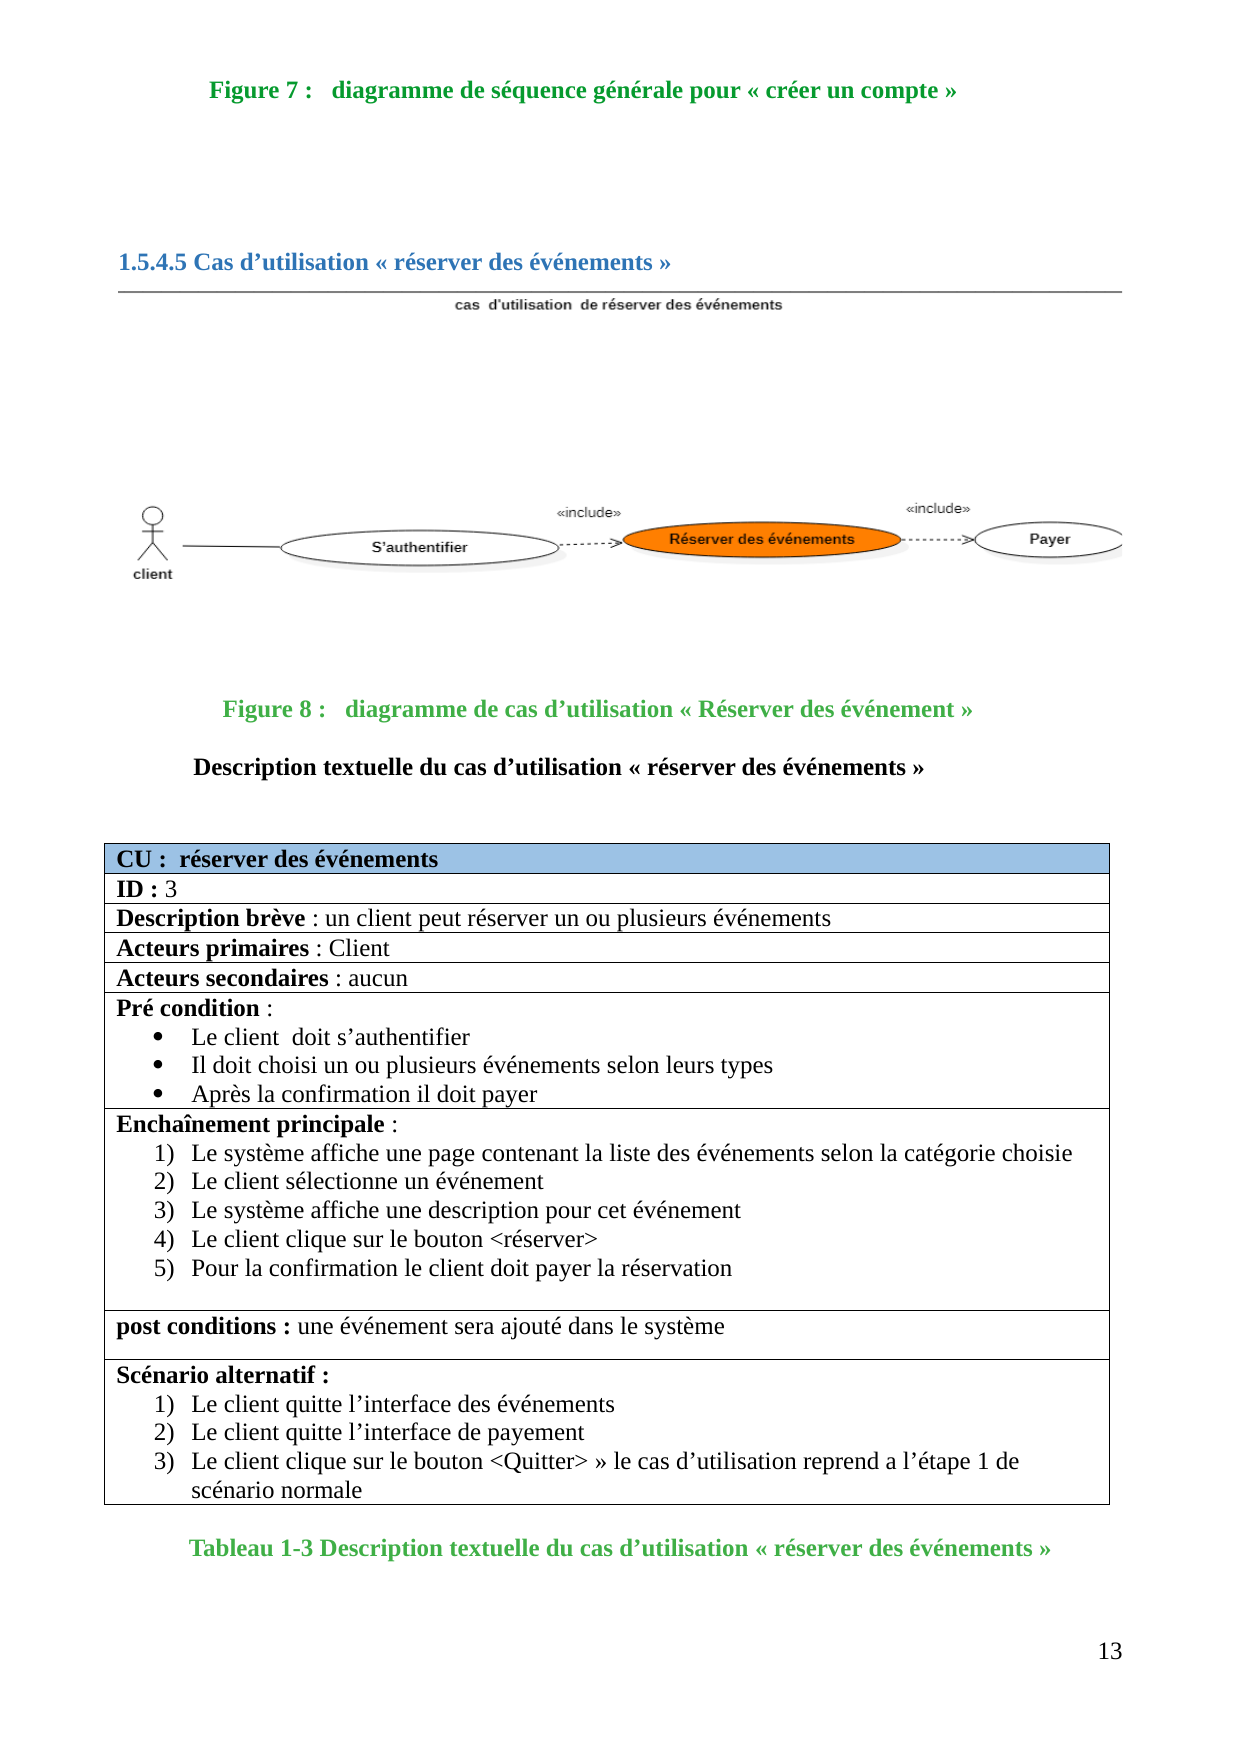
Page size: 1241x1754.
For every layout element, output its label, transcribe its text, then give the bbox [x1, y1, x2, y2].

table_cell Scénario alternatif : Le client quitte l’interface des événements Le client quitte l’interface de payement Le client clique sur le bouton <Quitter> » le cas d’utilisation reprend a l’étape 1 de scénario normale [105, 1360, 1109, 1504]
table_header CU : réserver des événements [105, 844, 1109, 873]
text [118, 276, 1078, 291]
text Figure 8 : diagramme de cas d’utilisation « Réserver des événement » [118, 695, 1078, 723]
list Description textuelle du cas d’utilisation « réserver des événements » [193, 752, 1122, 781]
table_cell Acteurs primaires : Client [105, 933, 1109, 962]
table_cell Description brève : un client peut réserver un ou plusieurs événements [105, 904, 1109, 932]
text Tableau 1-3 Description textuelle du cas d’utilisation « réserver des événements » [118, 1533, 1122, 1562]
table_cell Enchaînement principale : Le système affiche une page contenant la liste des événements selon la catégorie choisie Le client sélectionne un événement Le système affiche une description pour cet événement Le client clique sur le bouton <réserver> Pour la confirmation le client doit payer la réservation [105, 1109, 1109, 1310]
table_cell Acteurs secondaires : aucun [105, 963, 1109, 992]
table_cell ID : 3 [105, 874, 1109, 902]
picture [118, 291, 1123, 695]
table_cell Pré condition : Le client doit s’authentifier Il doit choisi un ou plusieurs événements selon leurs types Après la confirmation il doit payer [105, 993, 1109, 1108]
text 1.5.4.5 Cas d’utilisation « réserver des événements » [118, 247, 1122, 276]
table_cell post conditions : une événement sera ajouté dans le système [105, 1311, 1109, 1359]
text Figure 7 : diagramme de séquence générale pour « créer un compte » [88, 75, 1078, 104]
